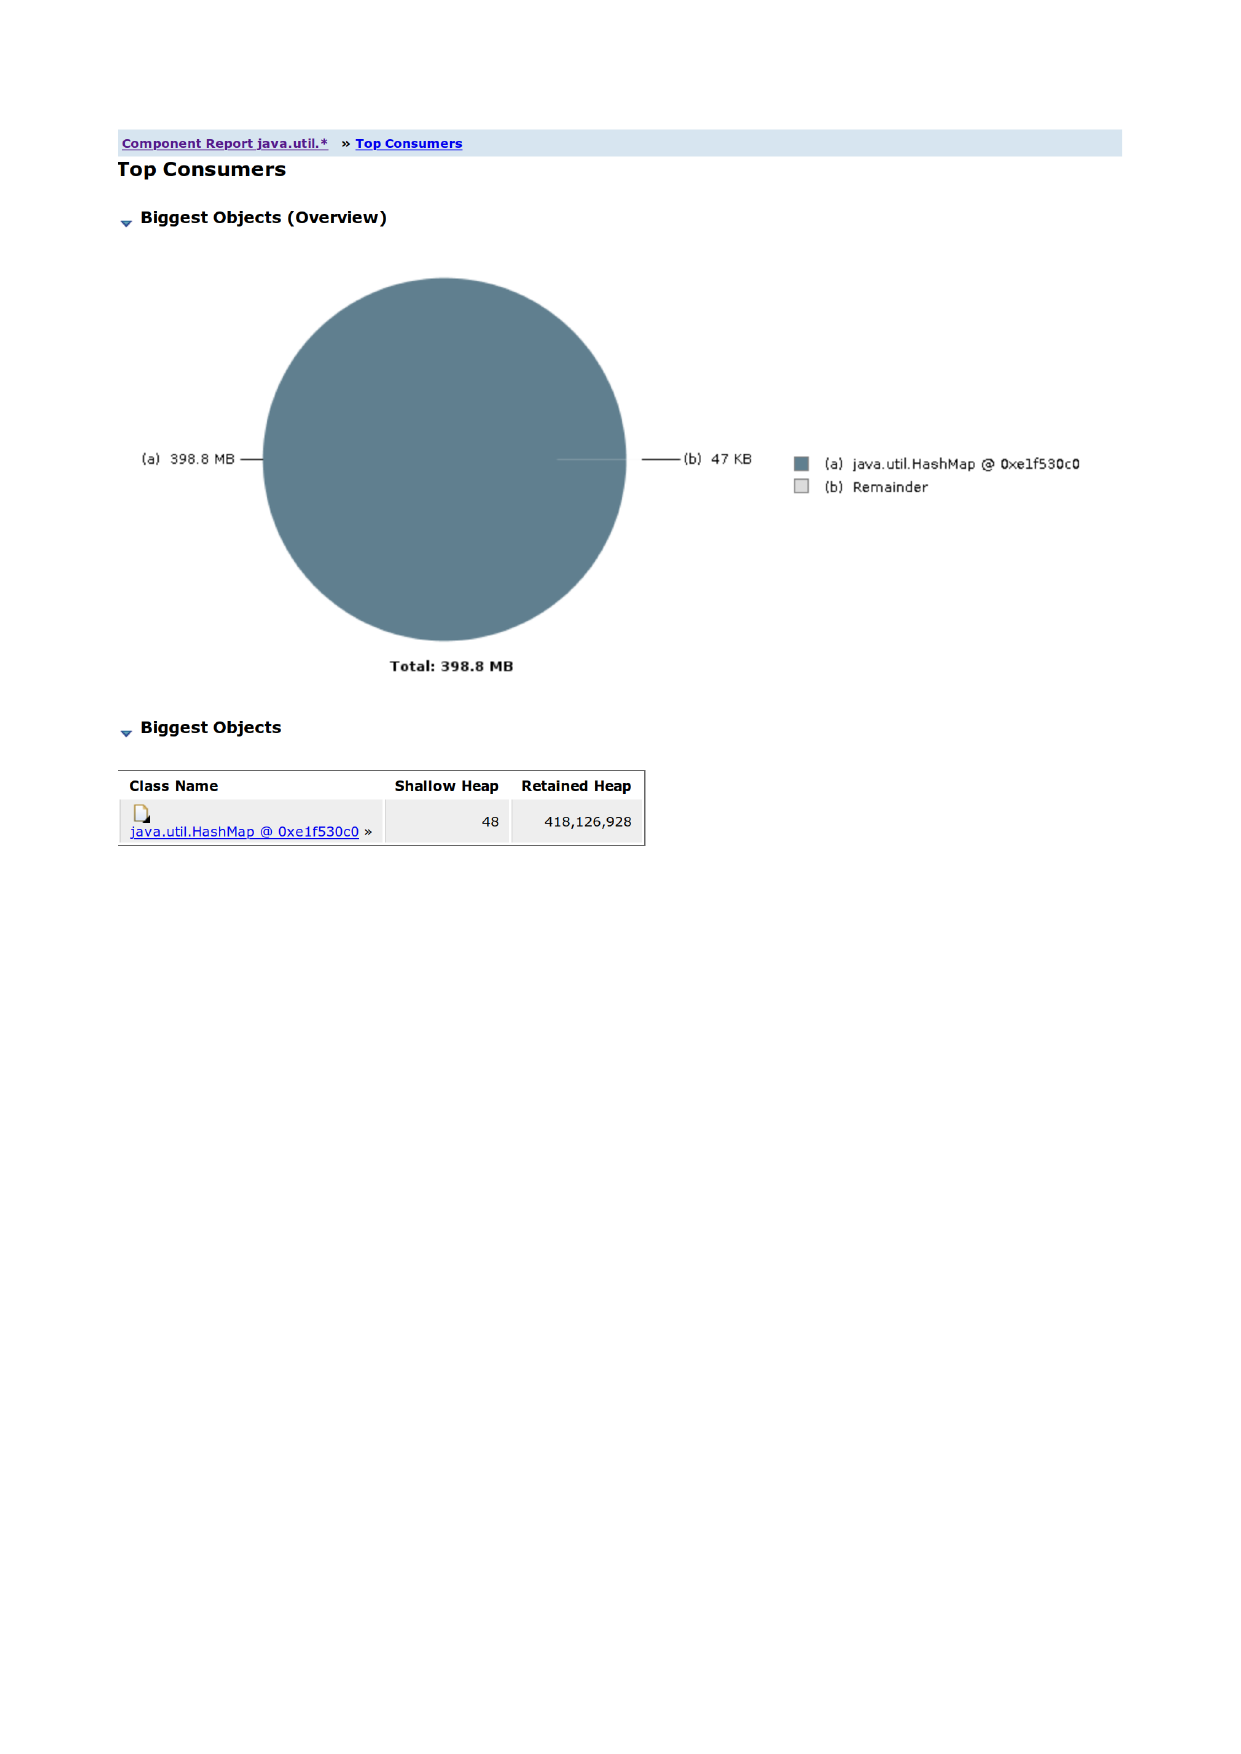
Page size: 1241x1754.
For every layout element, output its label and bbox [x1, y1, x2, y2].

picture [118, 118, 1123, 852]
